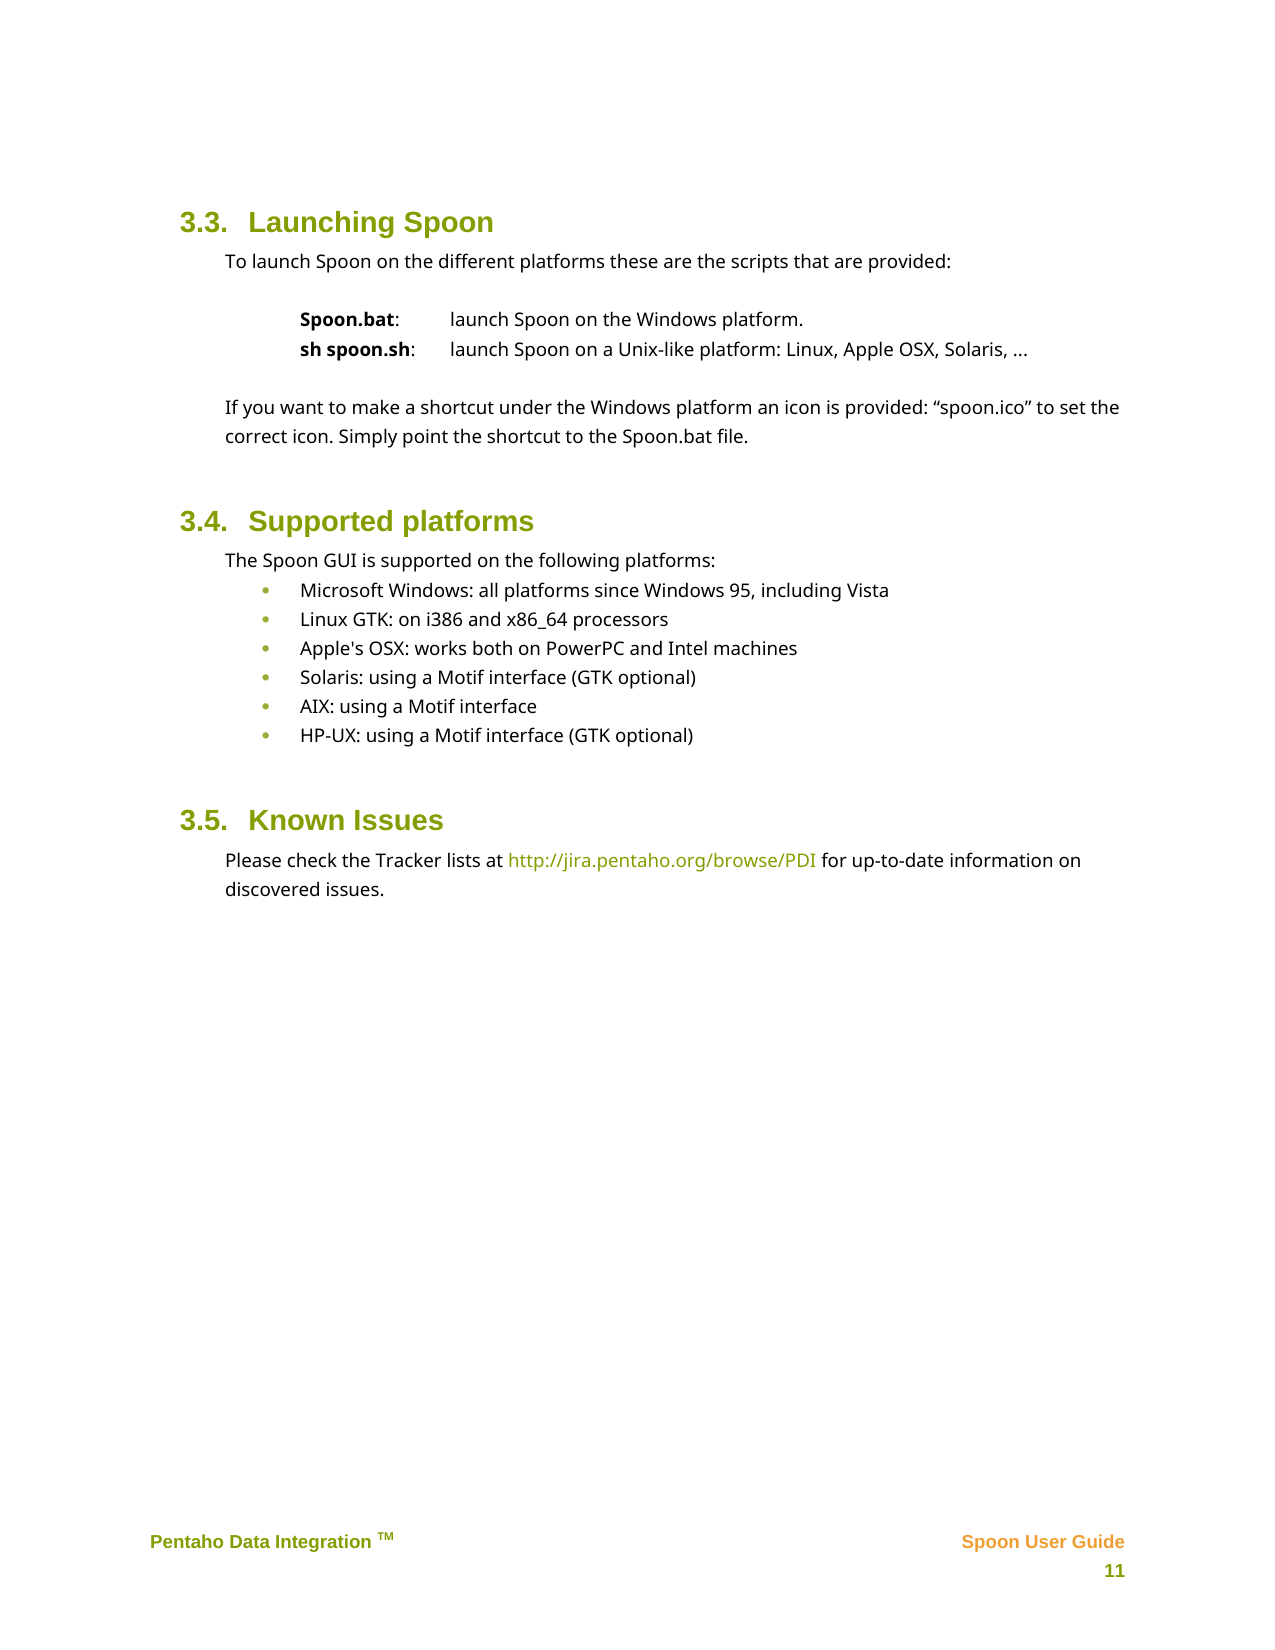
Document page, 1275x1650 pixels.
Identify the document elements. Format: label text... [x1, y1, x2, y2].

list Apple's OSX: works both on PowerPC and Intel machines [262, 632, 1125, 661]
list Microsoft Windows: all platforms since Windows 95, including Vista [262, 574, 1125, 603]
list Solaris: using a Motif interface (GTK optional) [262, 661, 1125, 690]
text The Spoon GUI is supported on the following platforms: [225, 544, 1125, 574]
subtitle Known Issues [179, 803, 1125, 838]
list HP-UX: using a Motif interface (GTK optional) [262, 719, 1125, 749]
subtitle Supported platforms [179, 503, 1125, 538]
list AIX: using a Motif interface [262, 690, 1125, 719]
list Linux GTK: on i386 and x86_64 processors [262, 603, 1125, 632]
text Spoon.bat: launch Spoon on the Windows platform. [300, 303, 1125, 333]
text If you want to make a shortcut under the Windows platform an icon is provided: “spoon.ico” to set the correct icon. Simply point the shortcut to the Spoon.bat file. [225, 391, 1125, 449]
subtitle Launching Spoon [179, 204, 1125, 239]
text discovered issues. [225, 873, 1125, 902]
text sh spoon.sh: launch Spoon on a Unix-like platform: Linux, Apple OSX, Solaris, ... [300, 333, 1125, 362]
text Please check the Tracker lists at http://jira.pentaho.org/browse/PDI for up-to-date information on [225, 844, 1125, 873]
text To launch Spoon on the different platforms these are the scripts that are provided: [225, 245, 1125, 274]
